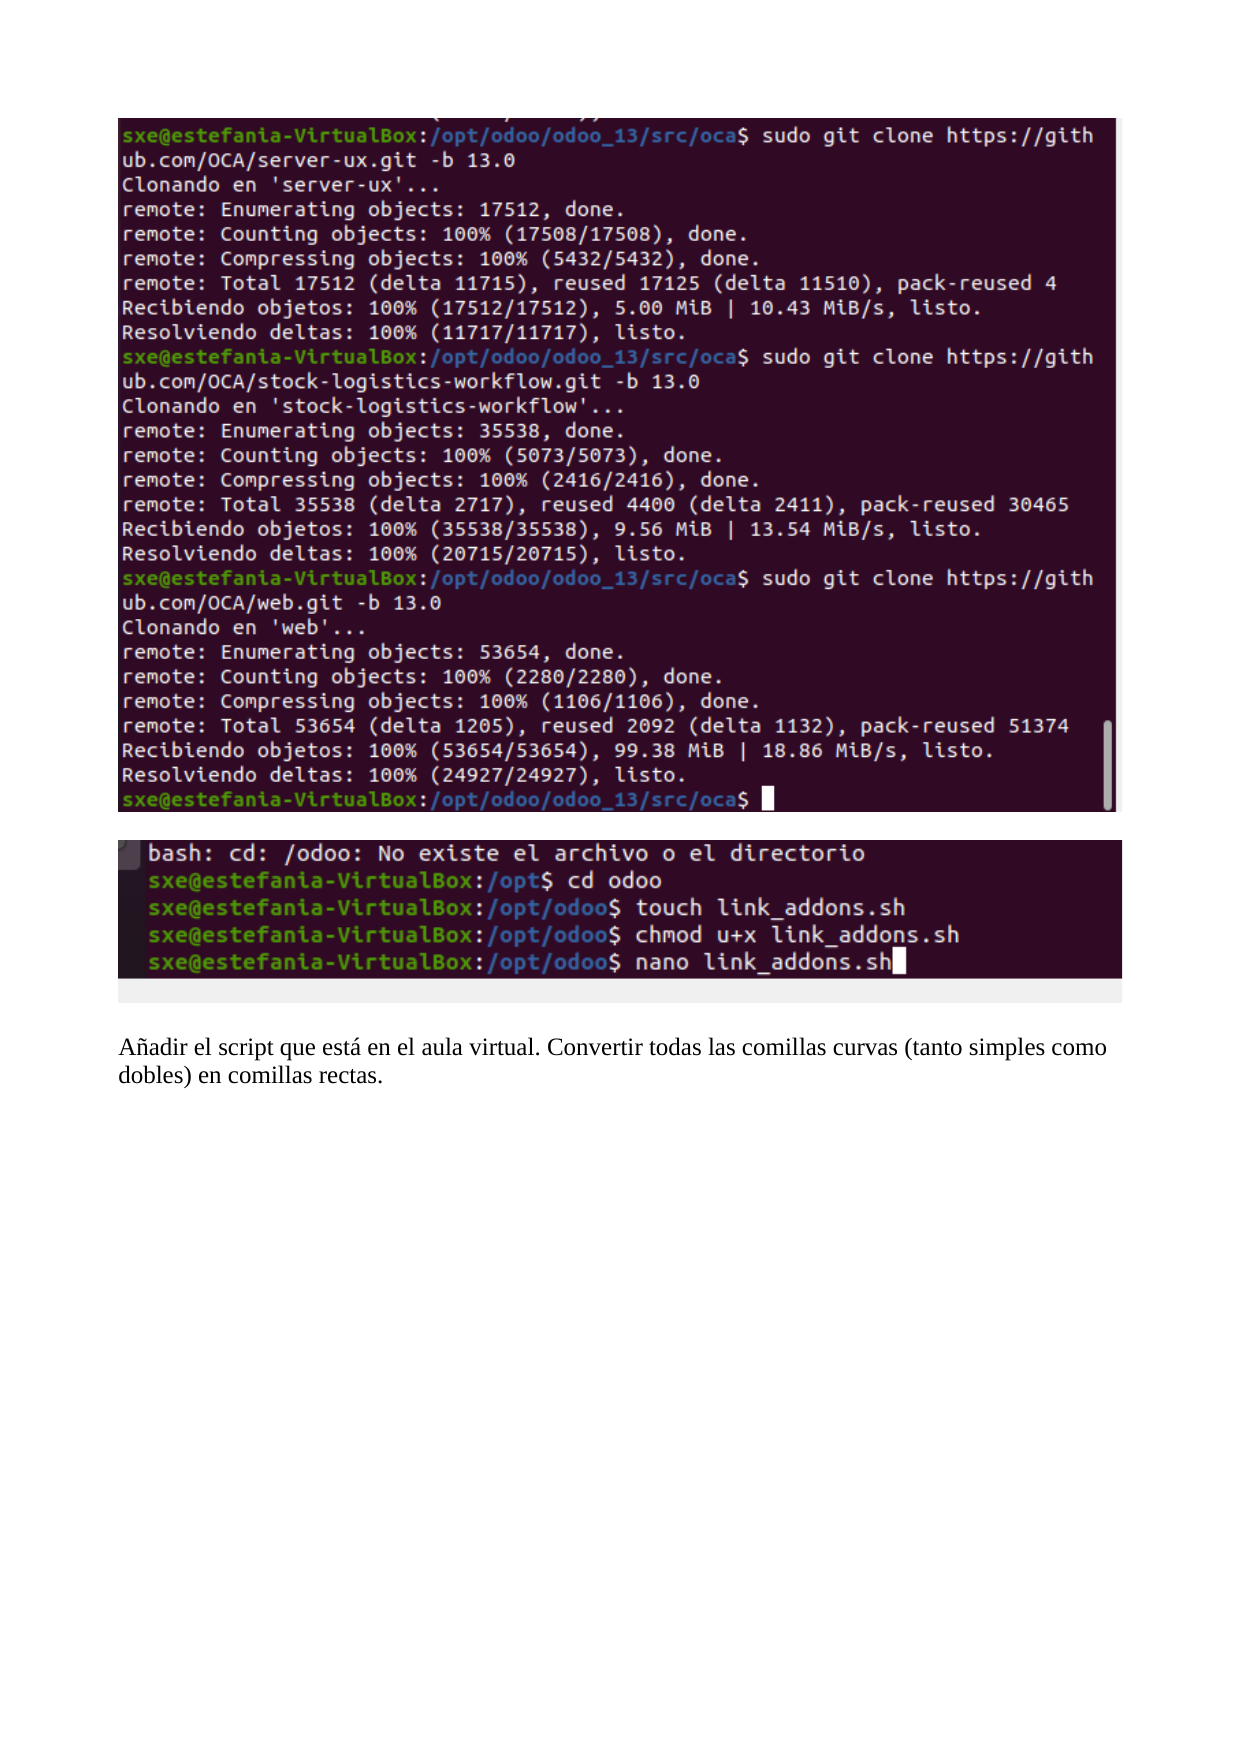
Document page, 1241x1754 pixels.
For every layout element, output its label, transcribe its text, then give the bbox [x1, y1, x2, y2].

picture [118, 118, 1123, 812]
text Añadir el script que está en el aula virtual. Convertir todas las comillas curvas (tanto simples como dobles) en comillas rectas. [118, 1032, 1122, 1089]
picture [118, 840, 1123, 1003]
